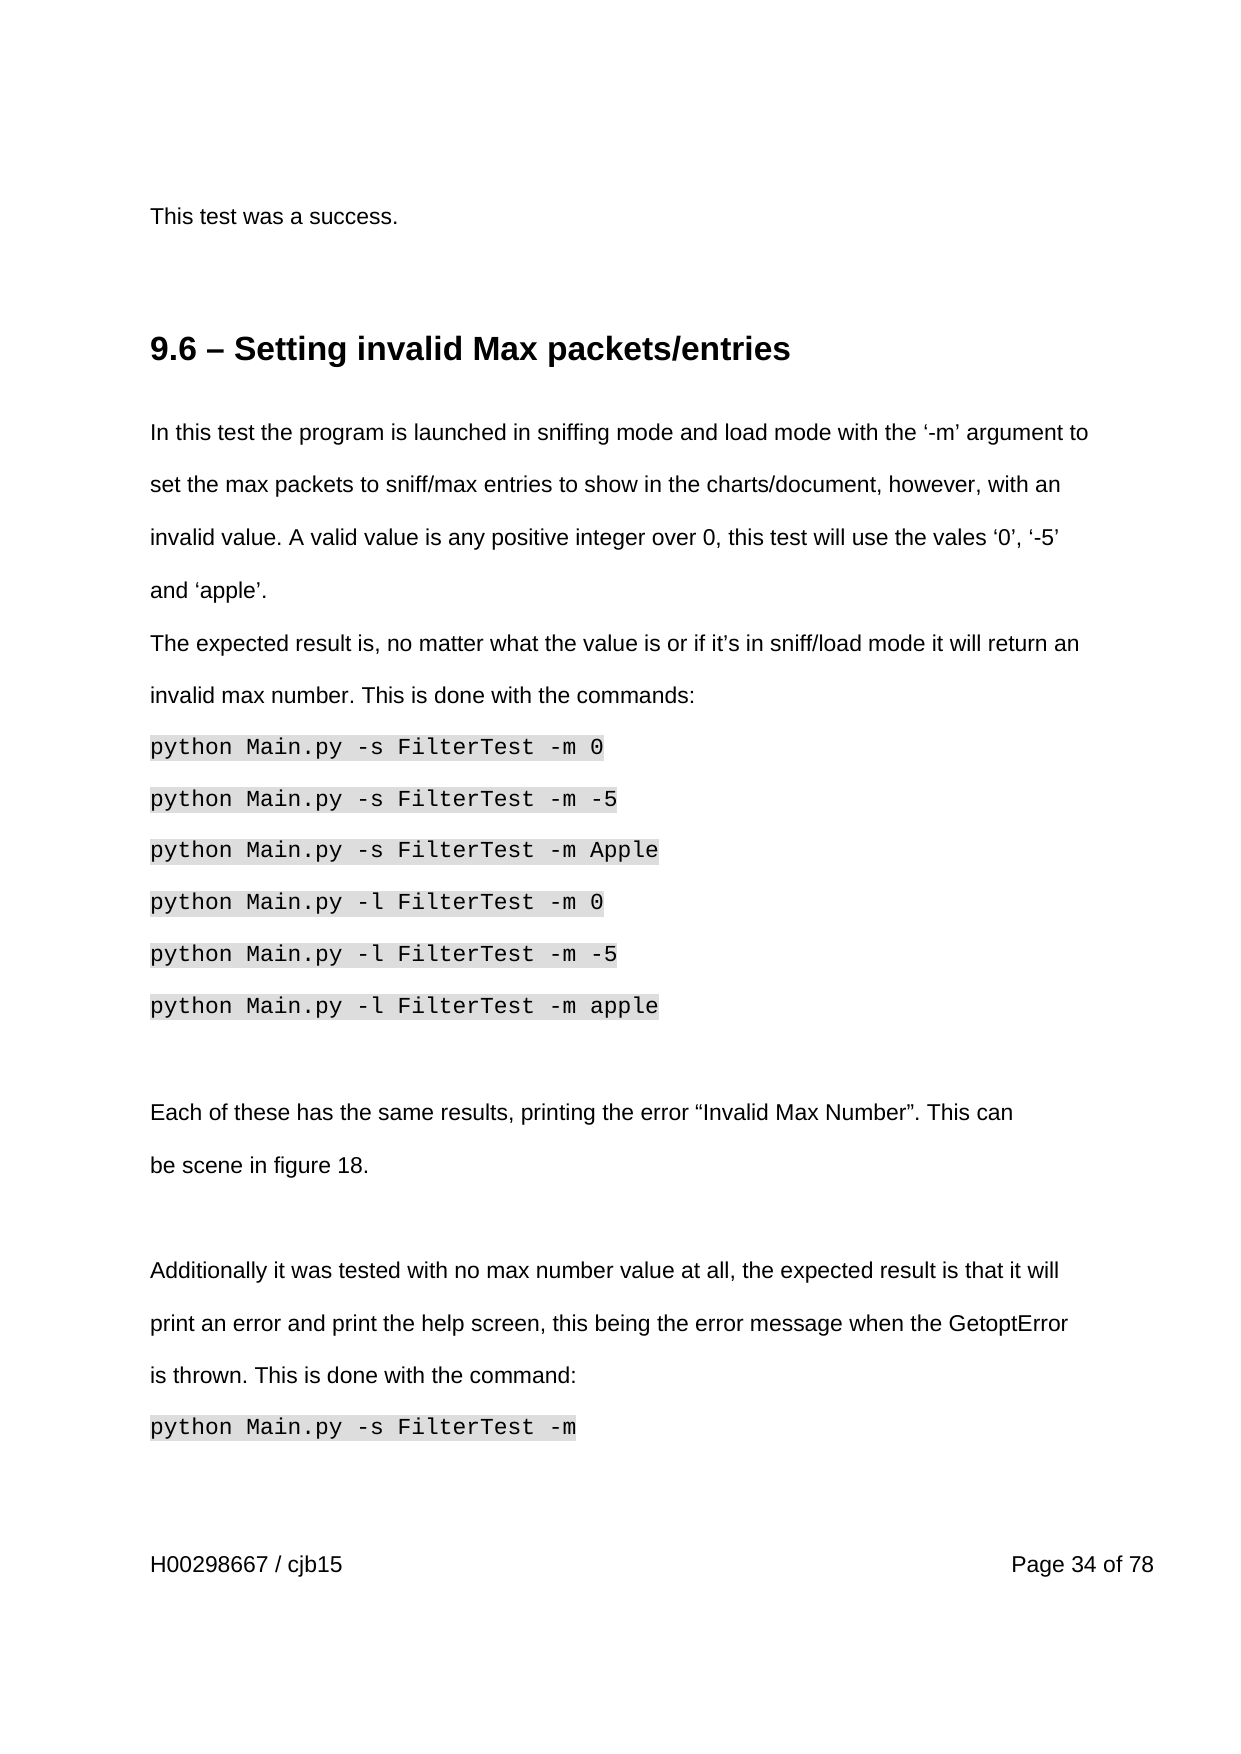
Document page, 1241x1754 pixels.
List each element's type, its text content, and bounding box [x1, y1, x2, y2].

text Additionally it was tested with no max number value at all, the expected result is that it will print an error and print the help screen, this being the error message when the GetoptError is thrown. This is done with the command: [150, 1257, 1090, 1389]
text python Main.py -l FilterTest -m 0 [150, 891, 1090, 917]
text python Main.py -l FilterTest -m -5 [150, 942, 1090, 968]
text python Main.py -l FilterTest -m apple [150, 994, 1090, 1020]
text This test was a success. [150, 203, 1090, 229]
text python Main.py -s FilterTest -m Apple [150, 839, 1090, 865]
text In this test the program is launched in sniffing mode and load mode with the ‘-m’ argument to set the max packets to sniff/max entries to show in the charts/document, however, with an invalid value. A valid value is any positive integer over 0, this test will use the vales ‘0’, ‘-5’ and ‘apple’. [150, 419, 1090, 603]
text The expected result is, no matter what the value is or if it’s in sniff/load mode it will return an invalid max number. This is done with the commands: [150, 629, 1090, 709]
subtitle 9.6 – Setting invalid Max packets/entries [150, 329, 1090, 368]
text python Main.py -s FilterTest -m [150, 1415, 1090, 1441]
text python Main.py -s FilterTest -m 0 [150, 735, 1090, 761]
text be scene in figure 18. [150, 1152, 1090, 1178]
text Each of these has the same results, printing the error “Invalid Max Number”. This can [150, 1099, 1090, 1125]
text python Main.py -s FilterTest -m -5 [150, 787, 1090, 813]
